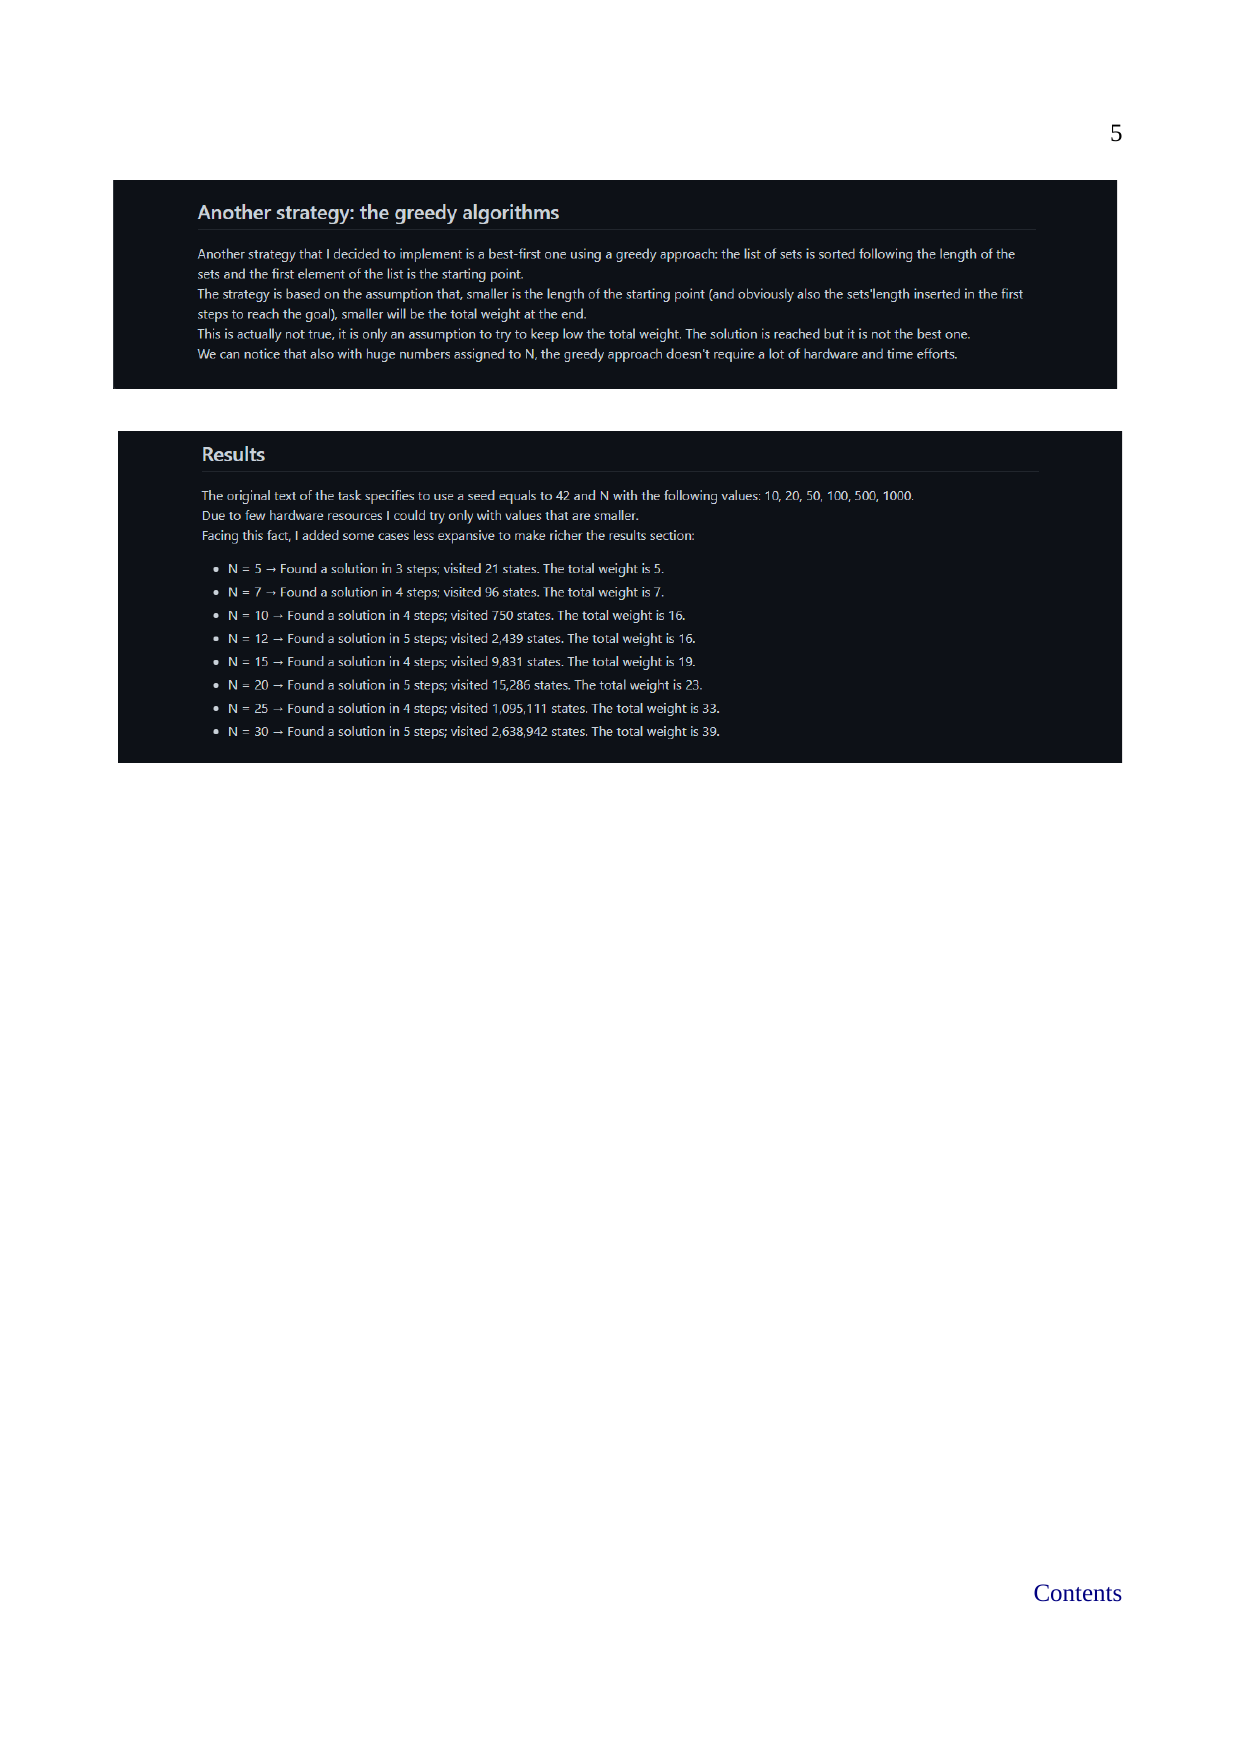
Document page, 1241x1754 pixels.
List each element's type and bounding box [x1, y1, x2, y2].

picture [118, 431, 1123, 763]
picture [113, 180, 1118, 389]
